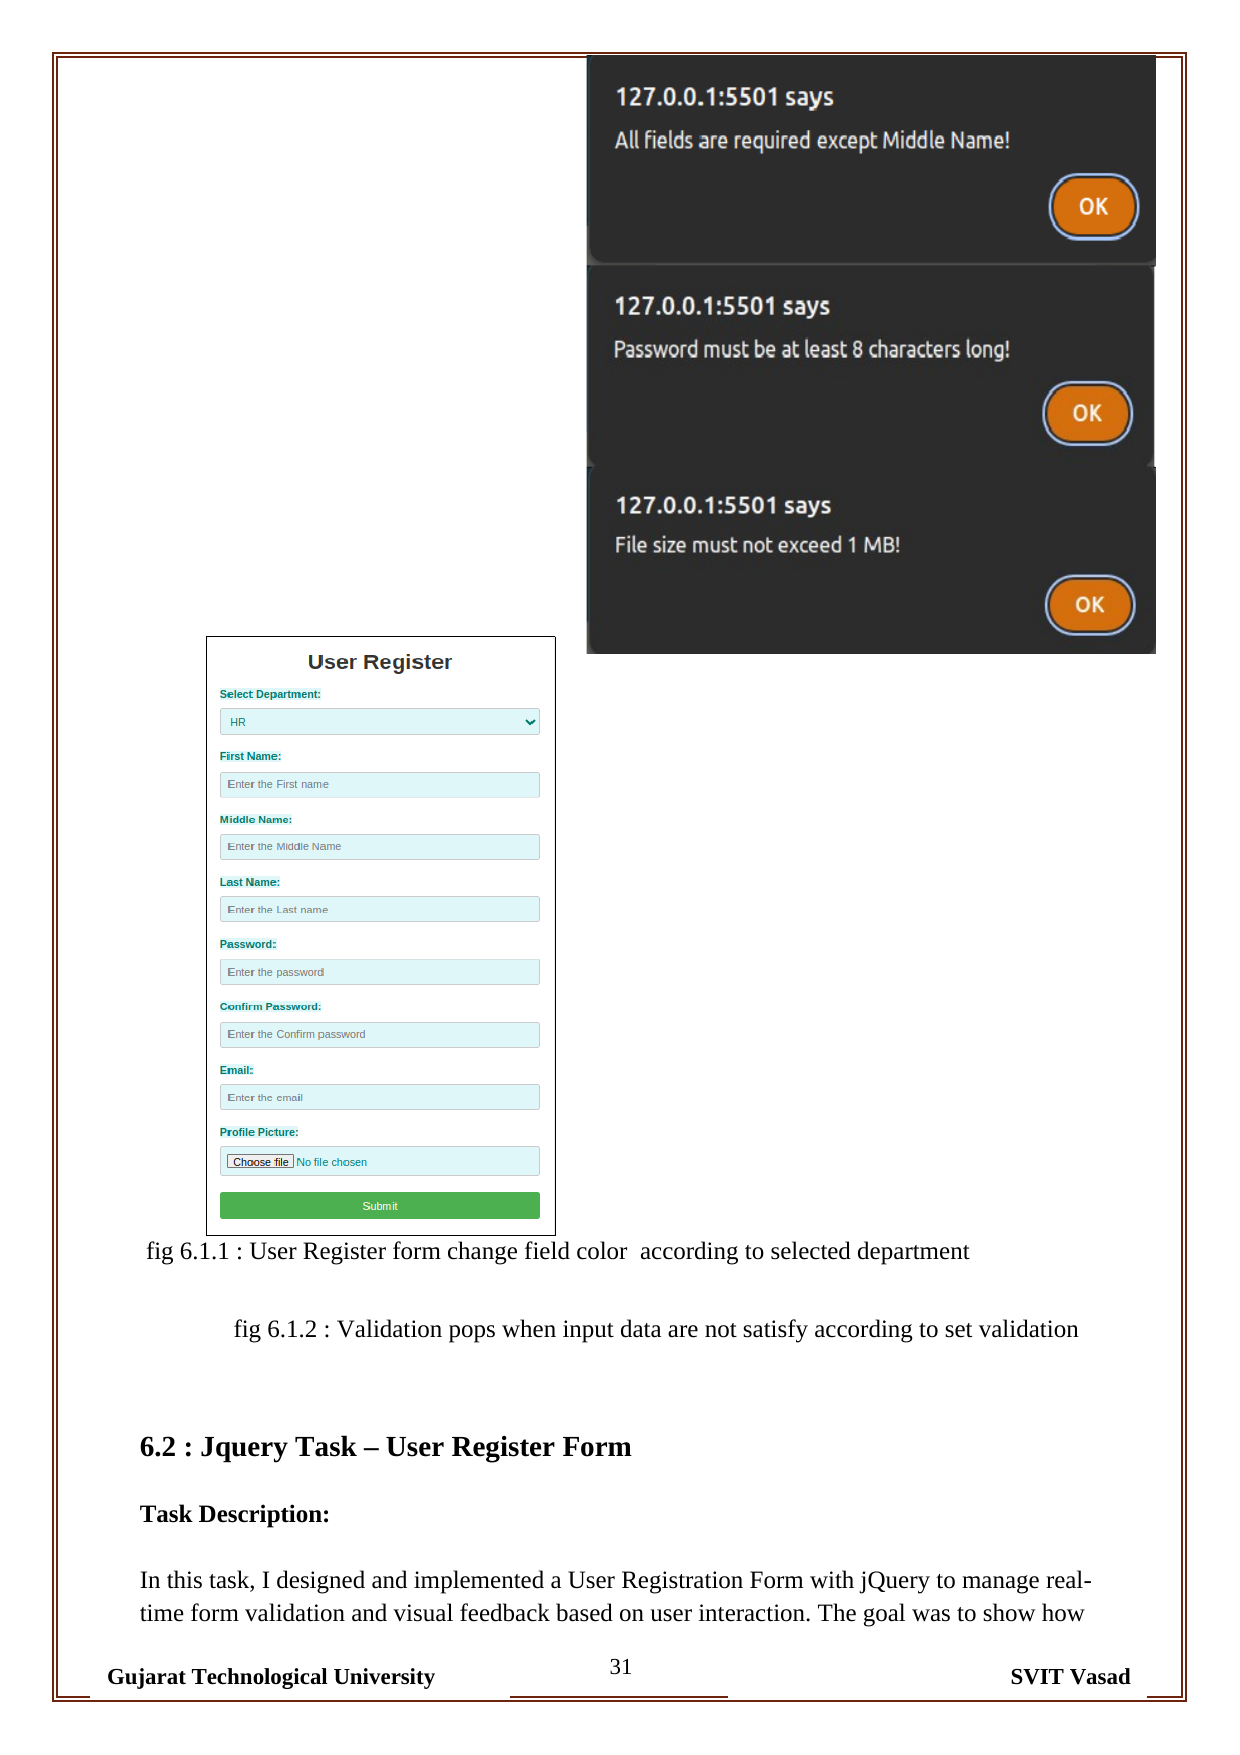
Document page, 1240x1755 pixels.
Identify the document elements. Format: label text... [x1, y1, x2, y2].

text fig 6.1.1 : User Register form change field color according to selected department [139, 75, 1102, 1264]
text In this task, I designed and implemented a User Registration Form with jQuery to manage real-time form validation and visual feedback based on user interaction. The goal was to show how [139, 1565, 1102, 1627]
text Task Description: [139, 1499, 1102, 1561]
text fig 6.1.2 : Validation pops when input data are not satisfy according to set validation 6.2 : Jquery Task – User Register Form [139, 1285, 1102, 1489]
picture [207, 637, 555, 1235]
picture [586, 55, 1156, 654]
